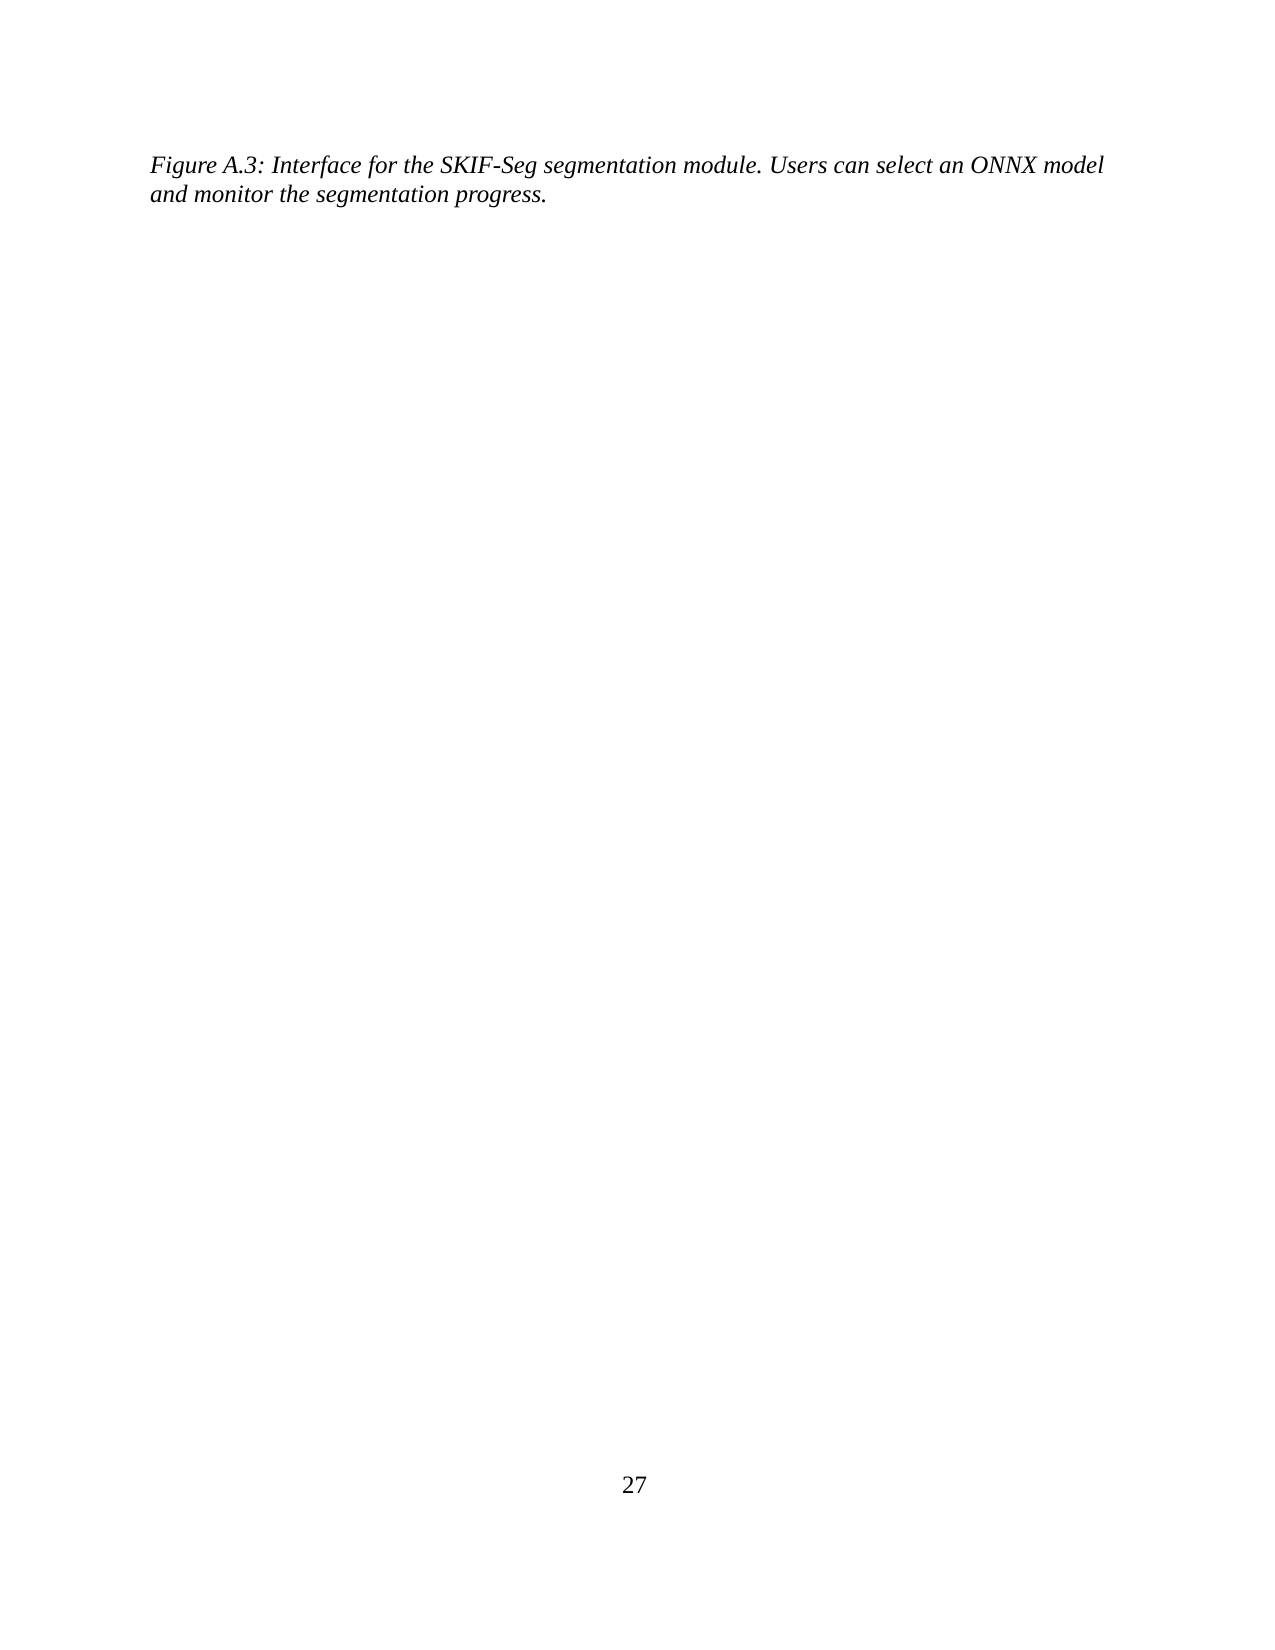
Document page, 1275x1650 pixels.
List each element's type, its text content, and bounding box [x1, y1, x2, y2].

text Figure A.3: Interface for the SKIF-Seg segmentation module. Users can select an ONNX model and monitor the segmentation progress. [150, 150, 1125, 207]
